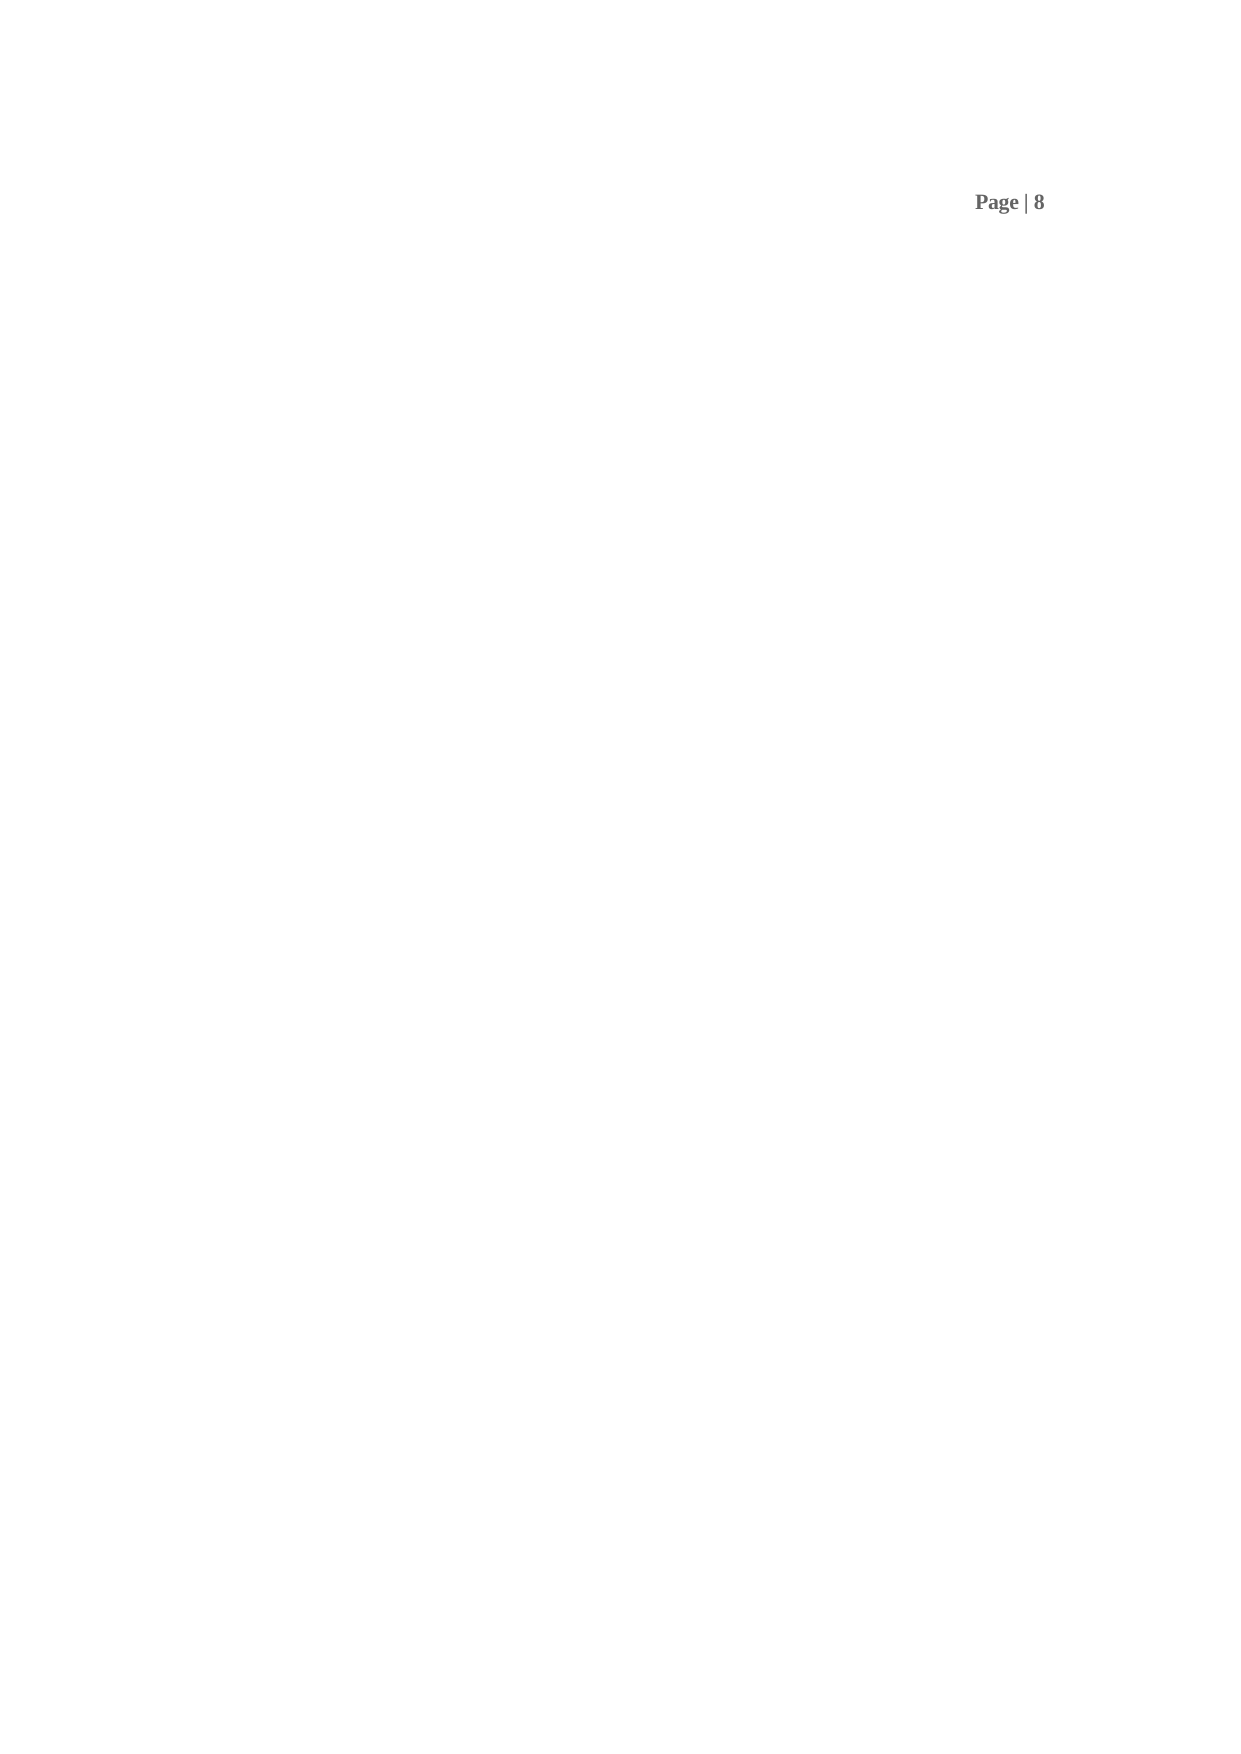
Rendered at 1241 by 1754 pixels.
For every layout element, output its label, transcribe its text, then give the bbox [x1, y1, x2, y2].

text Page | 8 [975, 187, 1090, 215]
